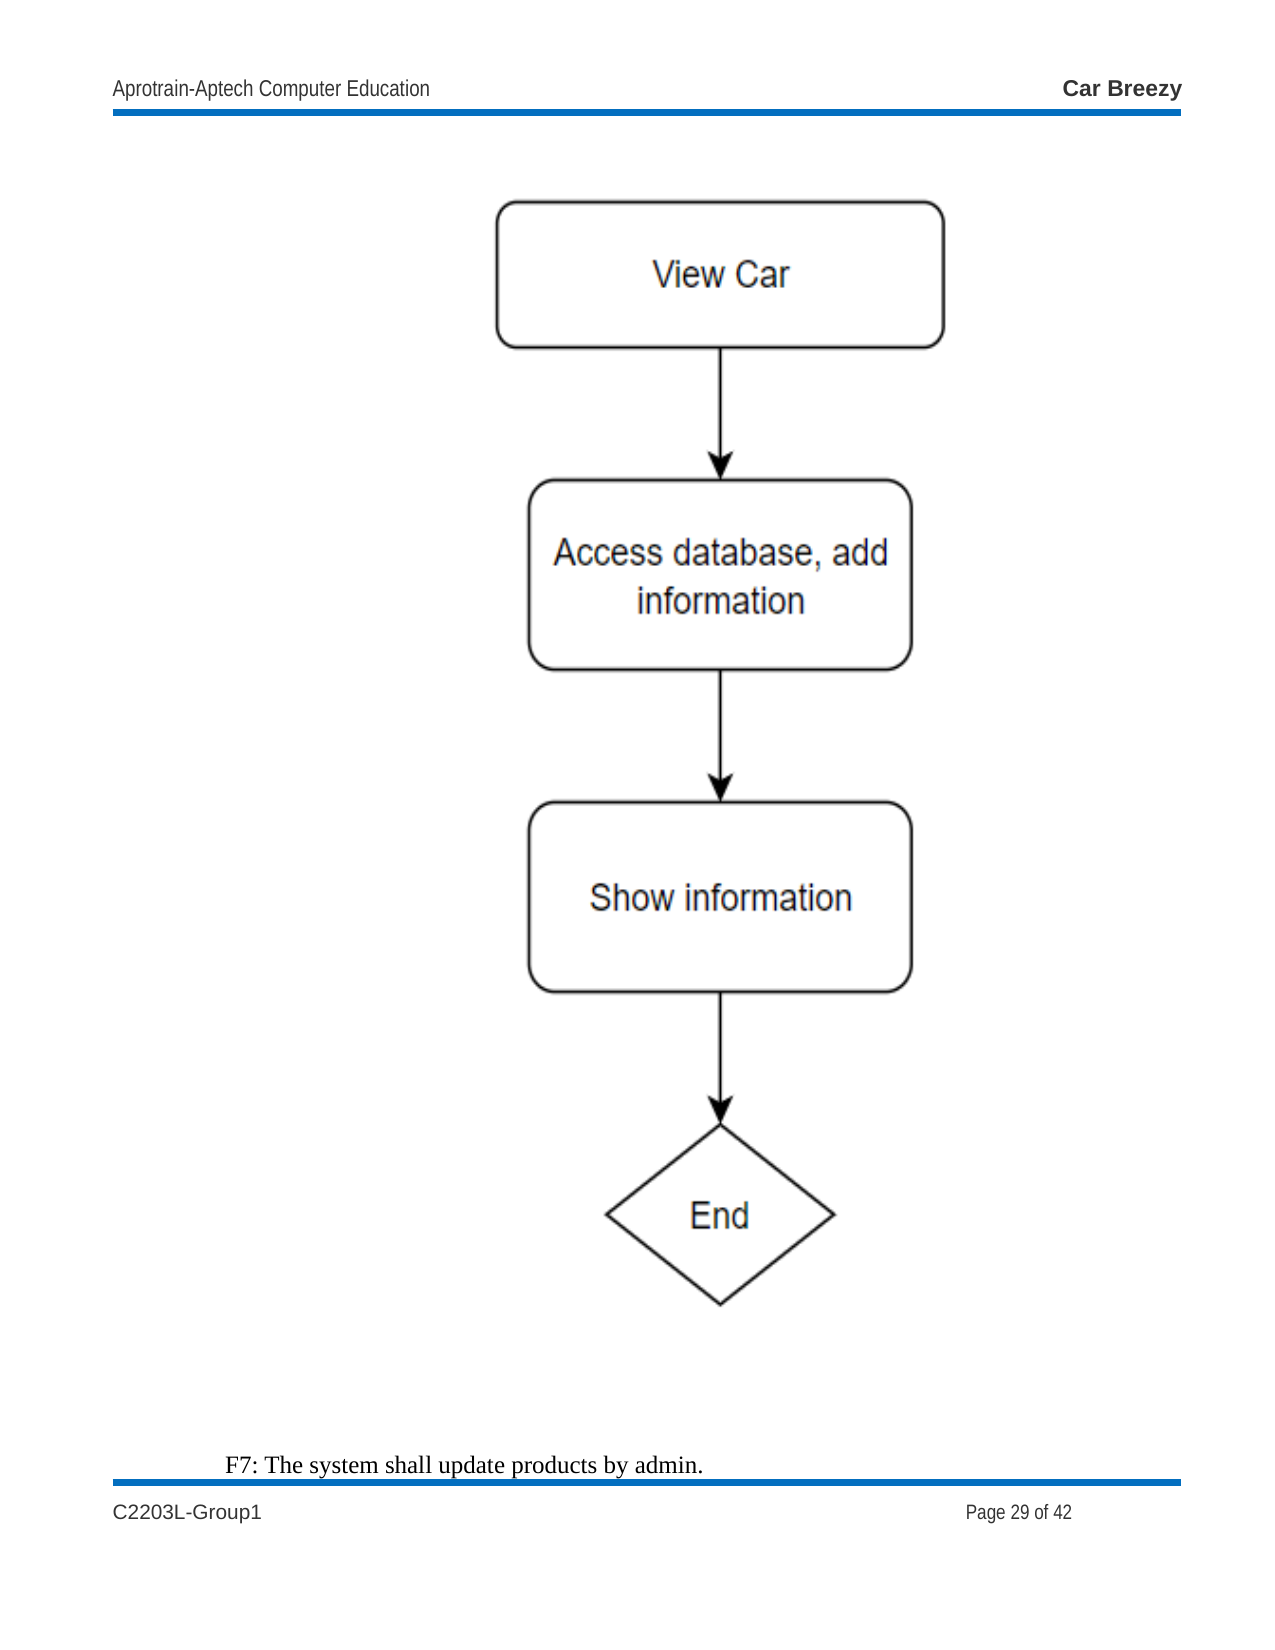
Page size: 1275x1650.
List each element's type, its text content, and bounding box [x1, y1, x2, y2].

text F7: The system shall update products by admin. [181, 1450, 1106, 1479]
